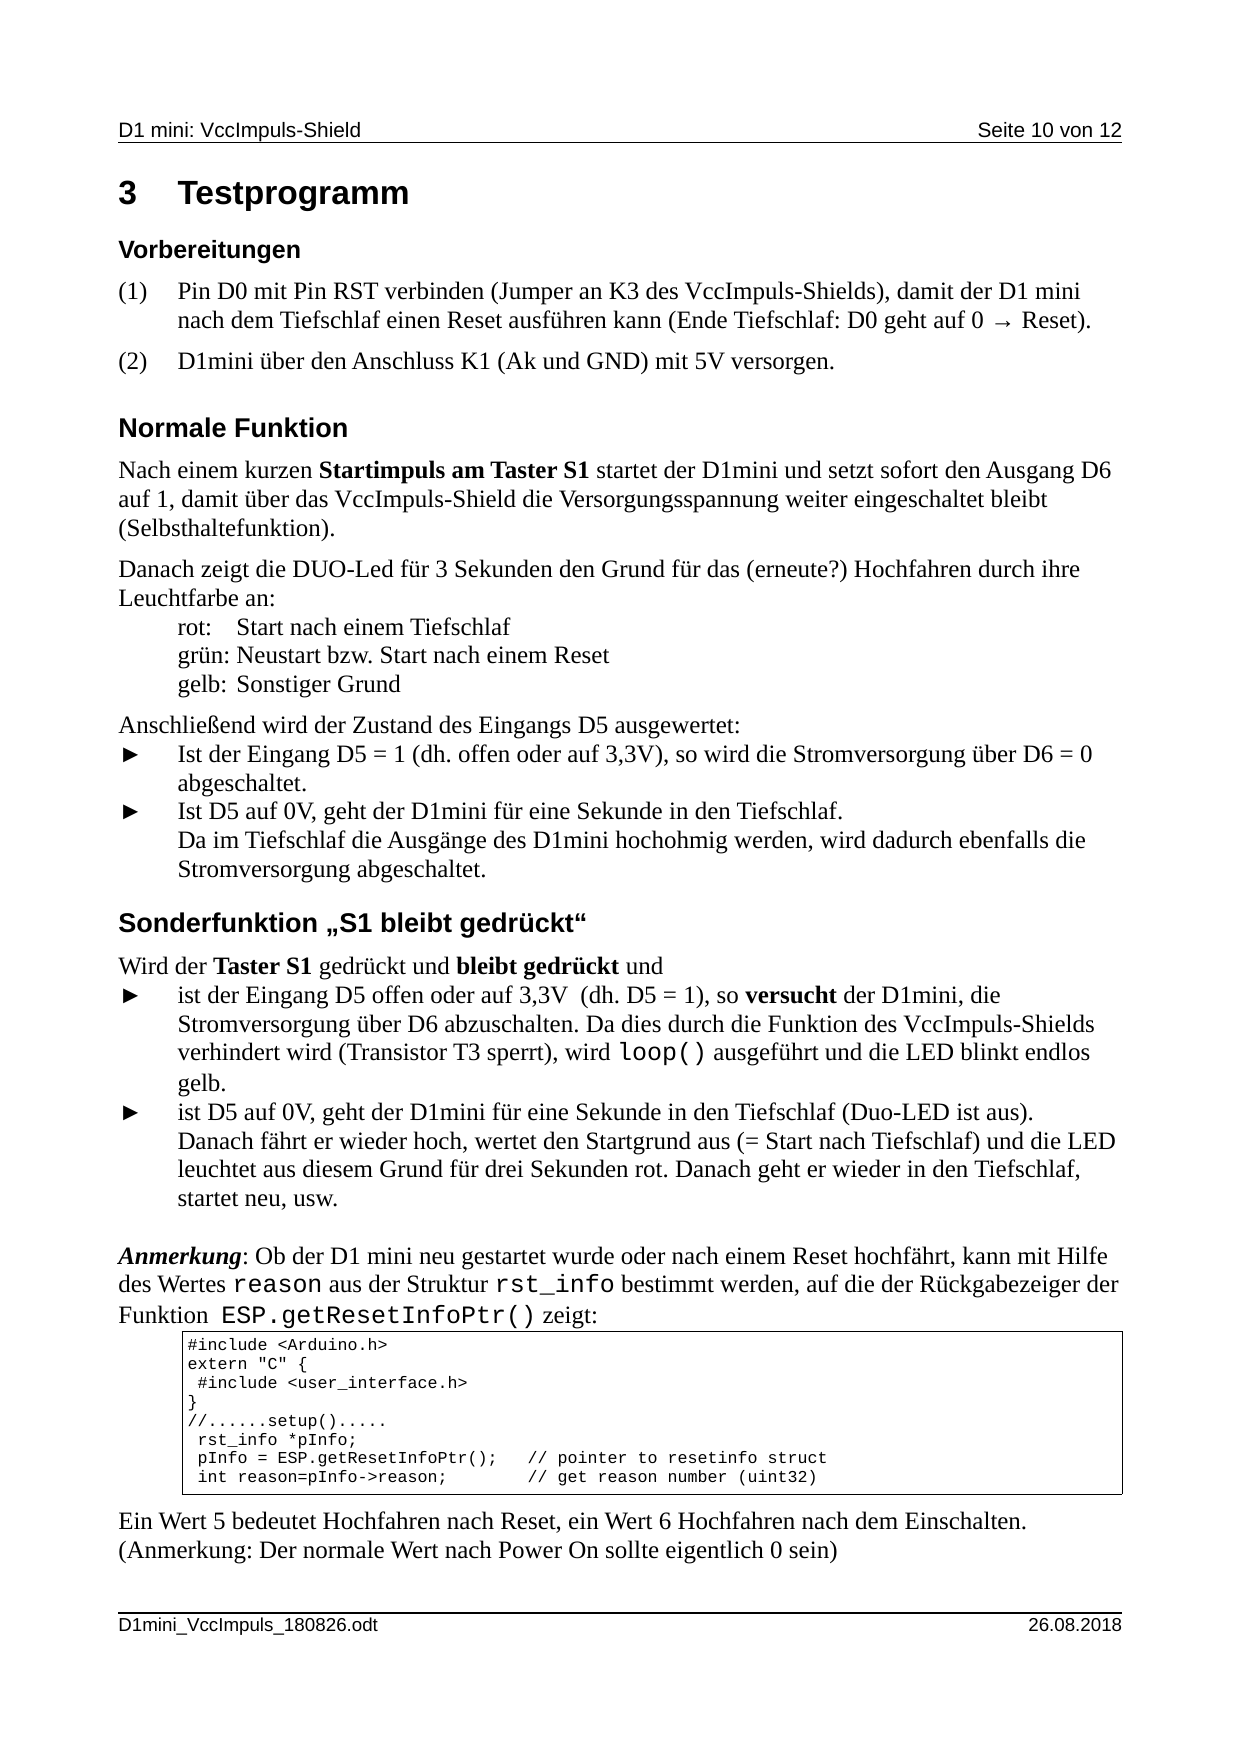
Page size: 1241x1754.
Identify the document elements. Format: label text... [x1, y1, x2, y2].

text Ein Wert 5 bedeutet Hochfahren nach Reset, ein Wert 6 Hochfahren nach dem Einschalten. (Anmerkung: Der normale Wert nach Power On sollte eigentlich 0 sein) [118, 1506, 1122, 1563]
text Sonderfunktion „S1 bleibt gedrückt“ [118, 907, 1122, 939]
text ► ist D5 auf 0V, geht der D1mini für eine Sekunde in den Tiefschlaf (Duo-LED ist aus). Danach fährt er wieder hoch, wertet den Startgrund aus (= Start nach Tiefschlaf) und die LED leuchtet aus diesem Grund für drei Sekunden rot. Danach geht er wieder in den Tiefschlaf, startet neu, usw. [118, 1097, 1122, 1212]
text Vorbereitungen [118, 235, 1122, 264]
text ► Ist D5 auf 0V, geht der D1mini für eine Sekunde in den Tiefschlaf. Da im Tiefschlaf die Ausgänge des D1mini hochohmig werden, wird dadurch ebenfalls die Stromversorgung abgeschaltet. [118, 796, 1122, 883]
text Wird der Taster S1 gedrückt und bleibt gedrückt und [118, 951, 1122, 980]
table_header #include <Arduino.h> extern "C" { #include <user_interface.h> } //......setup()..... rst_info *pInfo; pInfo = ESP.getResetInfoPtr(); // pointer to resetinfo struct int reason=pInfo->reason; // get reason number (uint32) [183, 1332, 1122, 1493]
text Anmerkung: Ob der D1 mini neu gestartet wurde oder nach einem Reset hochfährt, kann mit Hilfe des Wertes reason aus der Struktur rst_info bestimmt werden, auf die der Rückgabezeiger der Funktion ESP.getResetInfoPtr() zeigt: [118, 1241, 1122, 1331]
list Pin D0 mit Pin RST verbinden (Jumper an K3 des VccImpuls-Shields), damit der D1 mini nach dem Tiefschlaf einen Reset ausführen kann (Ende Tiefschlaf: D0 geht auf 0 → Reset). [118, 276, 1122, 333]
text rot: Start nach einem Tiefschlaf [177, 612, 1122, 640]
text gelb: Sonstiger Grund [177, 669, 1122, 698]
list D1mini über den Anschluss K1 (Ak und GND) mit 5V versorgen. [118, 346, 1122, 374]
text Nach einem kurzen Startimpuls am Taster S1 startet der D1mini und setzt sofort den Ausgang D6 auf 1, damit über das VccImpuls-Shield die Versorgungsspannung weiter eingeschaltet bleibt (Selbsthaltefunktion). [118, 455, 1122, 542]
text ► ist der Eingang D5 offen oder auf 3,3V (dh. D5 = 1), so versucht der D1mini, die Stromversorgung über D6 abzuschalten. Da dies durch die Funktion des VccImpuls-Shields verhindert wird (Transistor T3 sperrt), wird loop() ausgeführt und die LED blinkt endlos gelb. [118, 980, 1122, 1097]
text Normale Funktion [118, 412, 1122, 443]
text grün: Neustart bzw. Start nach einem Reset [177, 640, 1122, 669]
text ► Ist der Eingang D5 = 1 (dh. offen oder auf 3,3V), so wird die Stromversorgung über D6 = 0 abgeschaltet. [118, 739, 1122, 796]
text Anschließend wird der Zustand des Eingangs D5 ausgewertet: [118, 710, 1122, 739]
text Danach zeigt die DUO-Led für 3 Sekunden den Grund für das (erneute?) Hochfahren durch ihre Leuchtfarbe an: [118, 554, 1122, 612]
subtitle Testprogramm [118, 173, 1122, 211]
